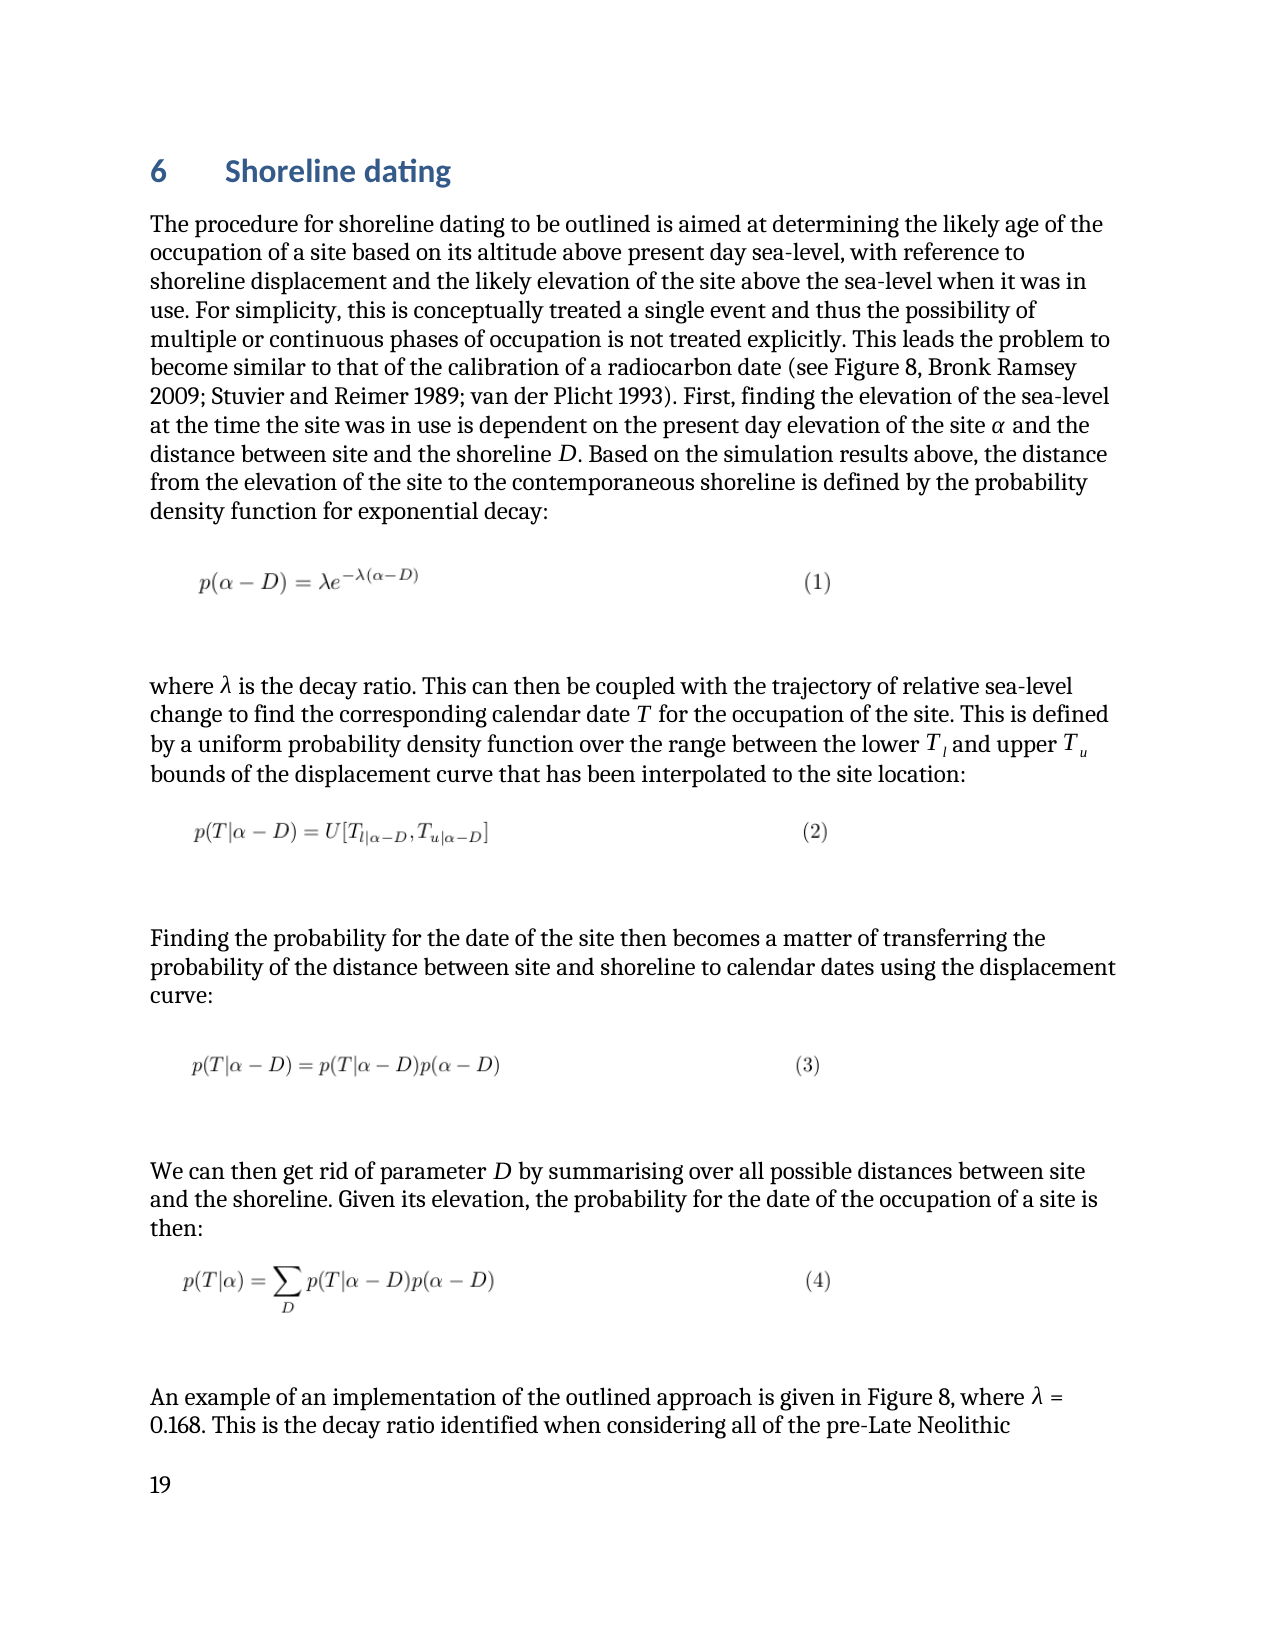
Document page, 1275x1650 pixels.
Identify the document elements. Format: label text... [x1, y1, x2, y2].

text The procedure for shoreline dating to be outlined is aimed at determining the likely age of the occupation of a site based on its altitude above present day sea-level, with reference to shoreline displacement and the likely elevation of the site above the sea-level when it was in use. For simplicity, this is conceptually treated a single event and thus the possibility of multiple or continuous phases of occupation is not treated explicitly. This leads the problem to become similar to that of the calibration of a radiocarbon date (see Figure 8, Bronk Ramsey 2009; Stuvier and Reimer 1989; van der Plicht 1993). First, finding the elevation of the sea-level at the time the site was in use is dependent on the present day elevation of the site and the distance between site and the shoreline . Based on the simulation results above, the distance from the elevation of the site to the contemporaneous shoreline is defined by the probability density function for exponential decay: [150, 209, 1125, 526]
picture [187, 555, 840, 606]
picture [178, 1041, 825, 1091]
picture [184, 808, 833, 858]
text We can then get rid of parameter by summarising over all possible distances between site and the shoreline. Given its elevation, the probability for the date of the occupation of a site is then: [150, 1157, 1125, 1243]
subtitle 6 Shoreline dating [150, 150, 1125, 191]
text An example of an implementation of the outlined approach is given in Figure 8, where = 0.168. This is the decay ratio identified when considering all of the pre-Late Neolithic [150, 1382, 1125, 1440]
text where is the decay ratio. This can then be coupled with the trajectory of relative sea-level change to find the corresponding calendar date for the occupation of the site. This is defined by a uniform probability density function over the range between the lower and upper bounds of the displacement curve that has been interpolated to the site location: [150, 672, 1125, 789]
picture [179, 1261, 833, 1317]
text Finding the probability for the date of the site then becomes a matter of transferring the probability of the distance between site and shoreline to calendar dates using the displacement curve: [150, 924, 1125, 1010]
